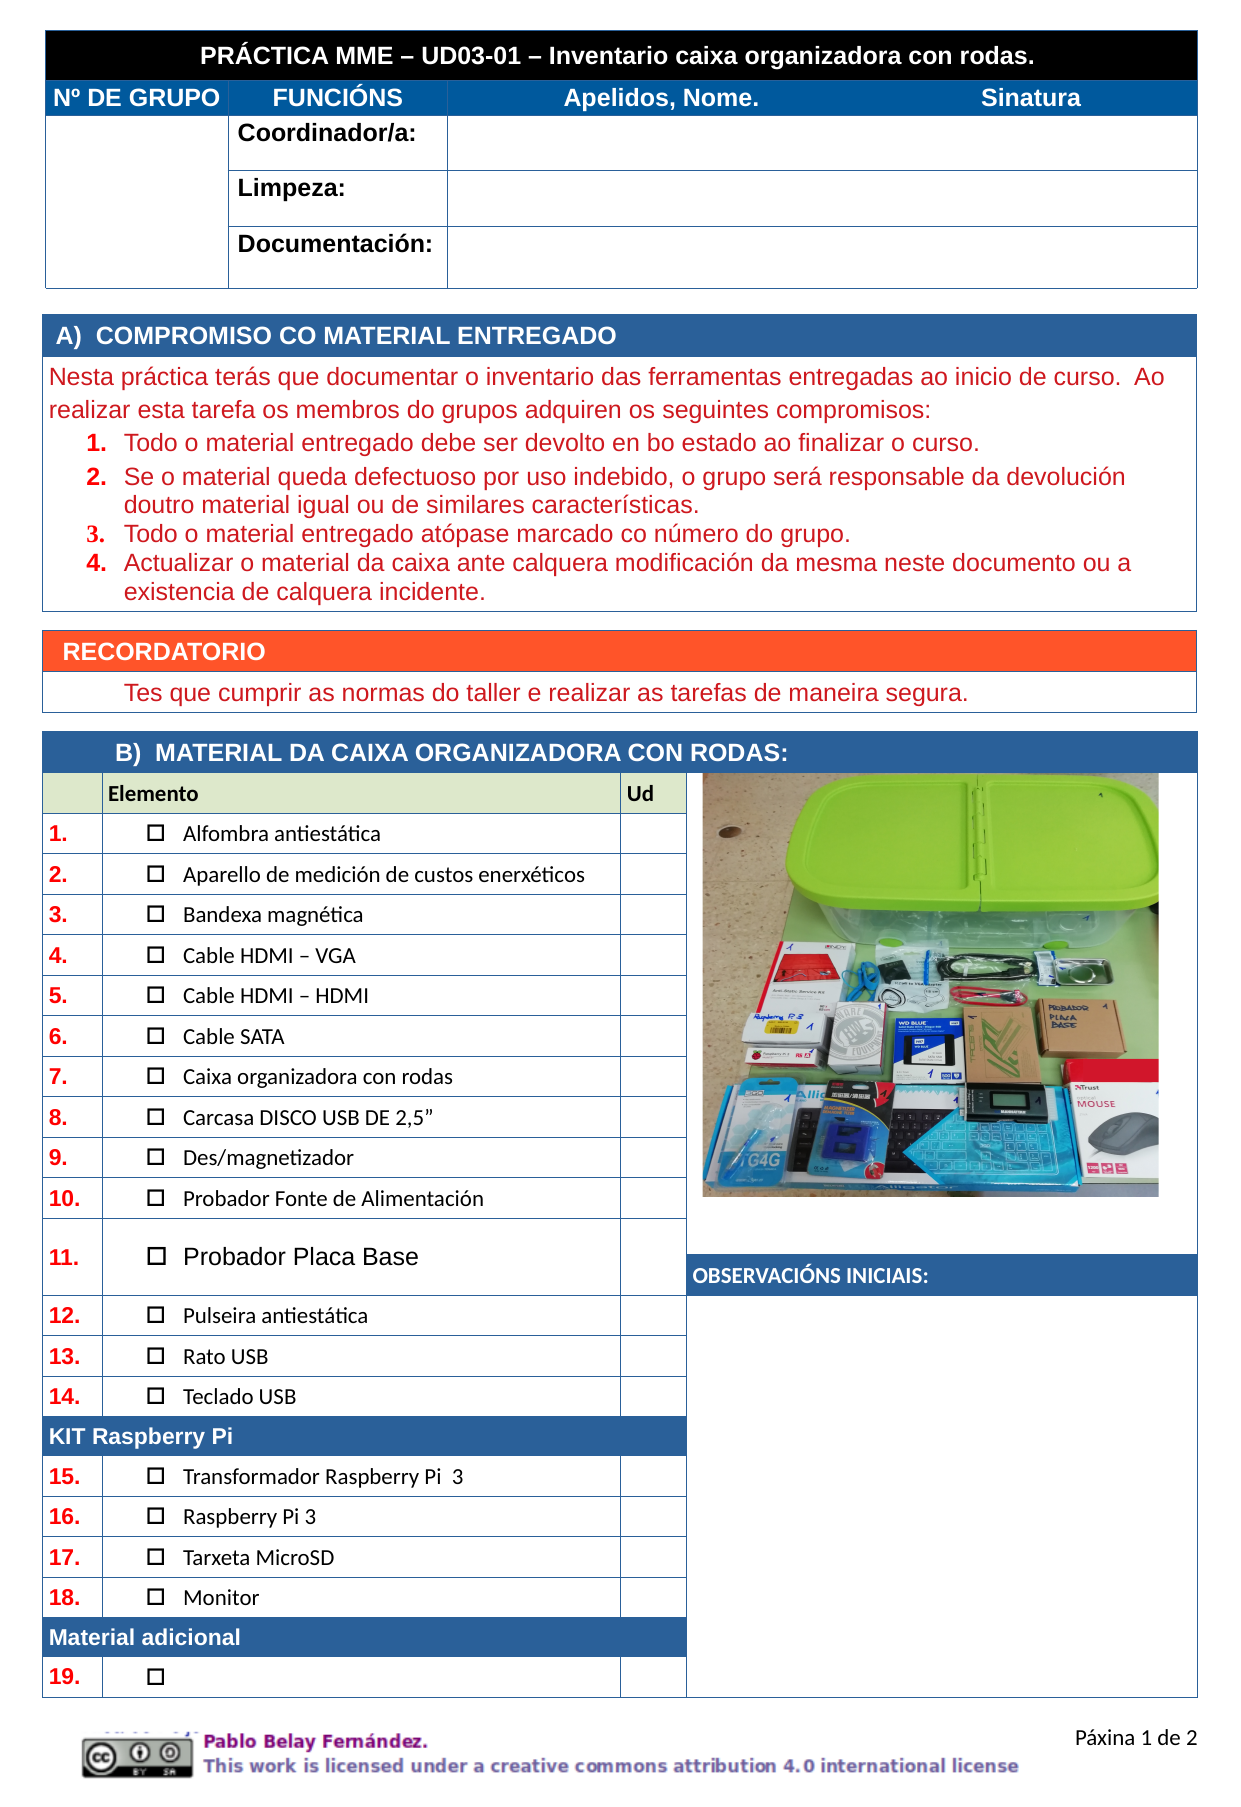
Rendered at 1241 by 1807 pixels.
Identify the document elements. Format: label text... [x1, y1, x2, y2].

table_cell [621, 1296, 686, 1335]
table_cell [43, 1578, 102, 1617]
table_cell Documentación: [229, 227, 447, 288]
table_cell Elemento [103, 773, 620, 813]
table_cell Nesta práctica terás que documentar o inventario das ferramentas entregadas ao inicio de curso. Ao realizar esta tarefa os membros do grupos adquiren os seguintes compromisos: Todo o material entregado debe ser devolto en bo estado ao finalizar o curso. Se o material queda defectuoso por uso indebido, o grupo será responsable da devolución doutro material igual ou de similares características. Todo o material entregado atópase marcado co número do grupo. Actualizar o material da caixa ante calquera modificación da mesma neste documento ou a existencia de calquera incidente. [43, 357, 1196, 611]
picture [702, 773, 1159, 1197]
table_cell Aparello de medición de custos enerxéticos [103, 854, 620, 894]
table_cell Carcasa DISCO USB DE 2,5” [103, 1097, 620, 1137]
table_cell [46, 116, 228, 288]
table_cell [621, 1497, 686, 1536]
table_cell [621, 1057, 686, 1096]
table_cell Cable HDMI – VGA [103, 935, 620, 975]
table_cell [621, 814, 686, 853]
table_cell [621, 1377, 686, 1416]
table_cell [621, 1537, 686, 1577]
table_cell Bandexa magnética [103, 895, 620, 934]
table_cell [43, 935, 102, 975]
table_header B) MATERIAL DA CAIXA ORGANIZADORA CON RODAS: [103, 732, 1197, 772]
table_cell [43, 1377, 102, 1416]
table_cell Probador Placa Base [103, 1219, 620, 1295]
table_cell [621, 1336, 686, 1376]
table_cell [43, 1456, 102, 1496]
table_cell Nº DE GRUPO [46, 81, 228, 115]
table_cell FUNCIÓNS [229, 81, 447, 115]
table_cell [621, 1657, 686, 1697]
table_cell [621, 895, 686, 934]
table_cell [43, 976, 102, 1015]
table_cell Ud [621, 773, 686, 813]
table_cell [43, 1537, 102, 1577]
table_cell [687, 1296, 1197, 1697]
table_cell [43, 814, 102, 853]
table_cell [448, 116, 1197, 170]
table_cell [43, 1138, 102, 1177]
table_cell [43, 854, 102, 894]
table_cell Limpeza: [229, 171, 447, 226]
table_cell [43, 1016, 102, 1056]
table_cell [621, 1578, 686, 1617]
table_cell Tarxeta MicroSD [103, 1537, 620, 1577]
table_cell Alfombra antiestática [103, 814, 620, 853]
table_cell [43, 1336, 102, 1376]
table_cell Probador Fonte de Alimentación [103, 1178, 620, 1218]
table_cell Raspberry Pi 3 [103, 1497, 620, 1536]
table_cell KIT Raspberry Pi [43, 1417, 686, 1455]
table_cell [103, 1657, 620, 1697]
table_cell Caixa organizadora con rodas [103, 1057, 620, 1096]
table_cell [43, 1097, 102, 1137]
table_cell [43, 1057, 102, 1096]
picture [65, 1722, 1035, 1787]
table_cell Monitor [103, 1578, 620, 1617]
table_cell [621, 1456, 686, 1496]
table_cell [43, 1657, 102, 1697]
table_cell [43, 895, 102, 934]
table_cell Tes que cumprir as normas do taller e realizar as tarefas de maneira segura. [43, 672, 1196, 712]
table_cell Rato USB [103, 1336, 620, 1376]
table_cell [621, 1219, 686, 1295]
table_header [43, 732, 102, 772]
table_header RECORDATORIO [43, 631, 1196, 671]
table_cell Coordinador/a: [229, 116, 447, 170]
table_cell [448, 171, 1197, 226]
table_cell [621, 1138, 686, 1177]
table_cell Cable SATA [103, 1016, 620, 1056]
table_cell [43, 1178, 102, 1218]
table_cell [43, 1497, 102, 1536]
table_cell [621, 1097, 686, 1137]
table_cell Transformador Raspberry Pi 3 [103, 1456, 620, 1496]
table_cell [43, 773, 102, 813]
table_cell [621, 854, 686, 894]
table_cell [621, 1016, 686, 1056]
table_cell [687, 773, 1197, 1254]
table_cell Des/magnetizador [103, 1138, 620, 1177]
table_cell Pulseira antiestática [103, 1296, 620, 1335]
table_cell [621, 935, 686, 975]
table_cell Material adicional [43, 1618, 686, 1656]
table_header A) COMPROMISO CO MATERIAL ENTREGADO [43, 315, 1196, 356]
table_cell Apelidos, Nome. Sinatura [448, 81, 1197, 115]
table_cell [43, 1296, 102, 1335]
table_cell [448, 227, 1197, 288]
table_cell [621, 1178, 686, 1218]
table_cell [621, 976, 686, 1015]
table_cell OBSERVACIÓNS INICIAIS: [687, 1255, 1197, 1295]
table_cell [43, 1219, 102, 1295]
table_cell Teclado USB [103, 1377, 620, 1416]
table_cell Cable HDMI – HDMI [103, 976, 620, 1015]
table_header PRÁCTICA MME – UD03-01 – Inventario caixa organizadora con rodas. [46, 31, 1197, 80]
